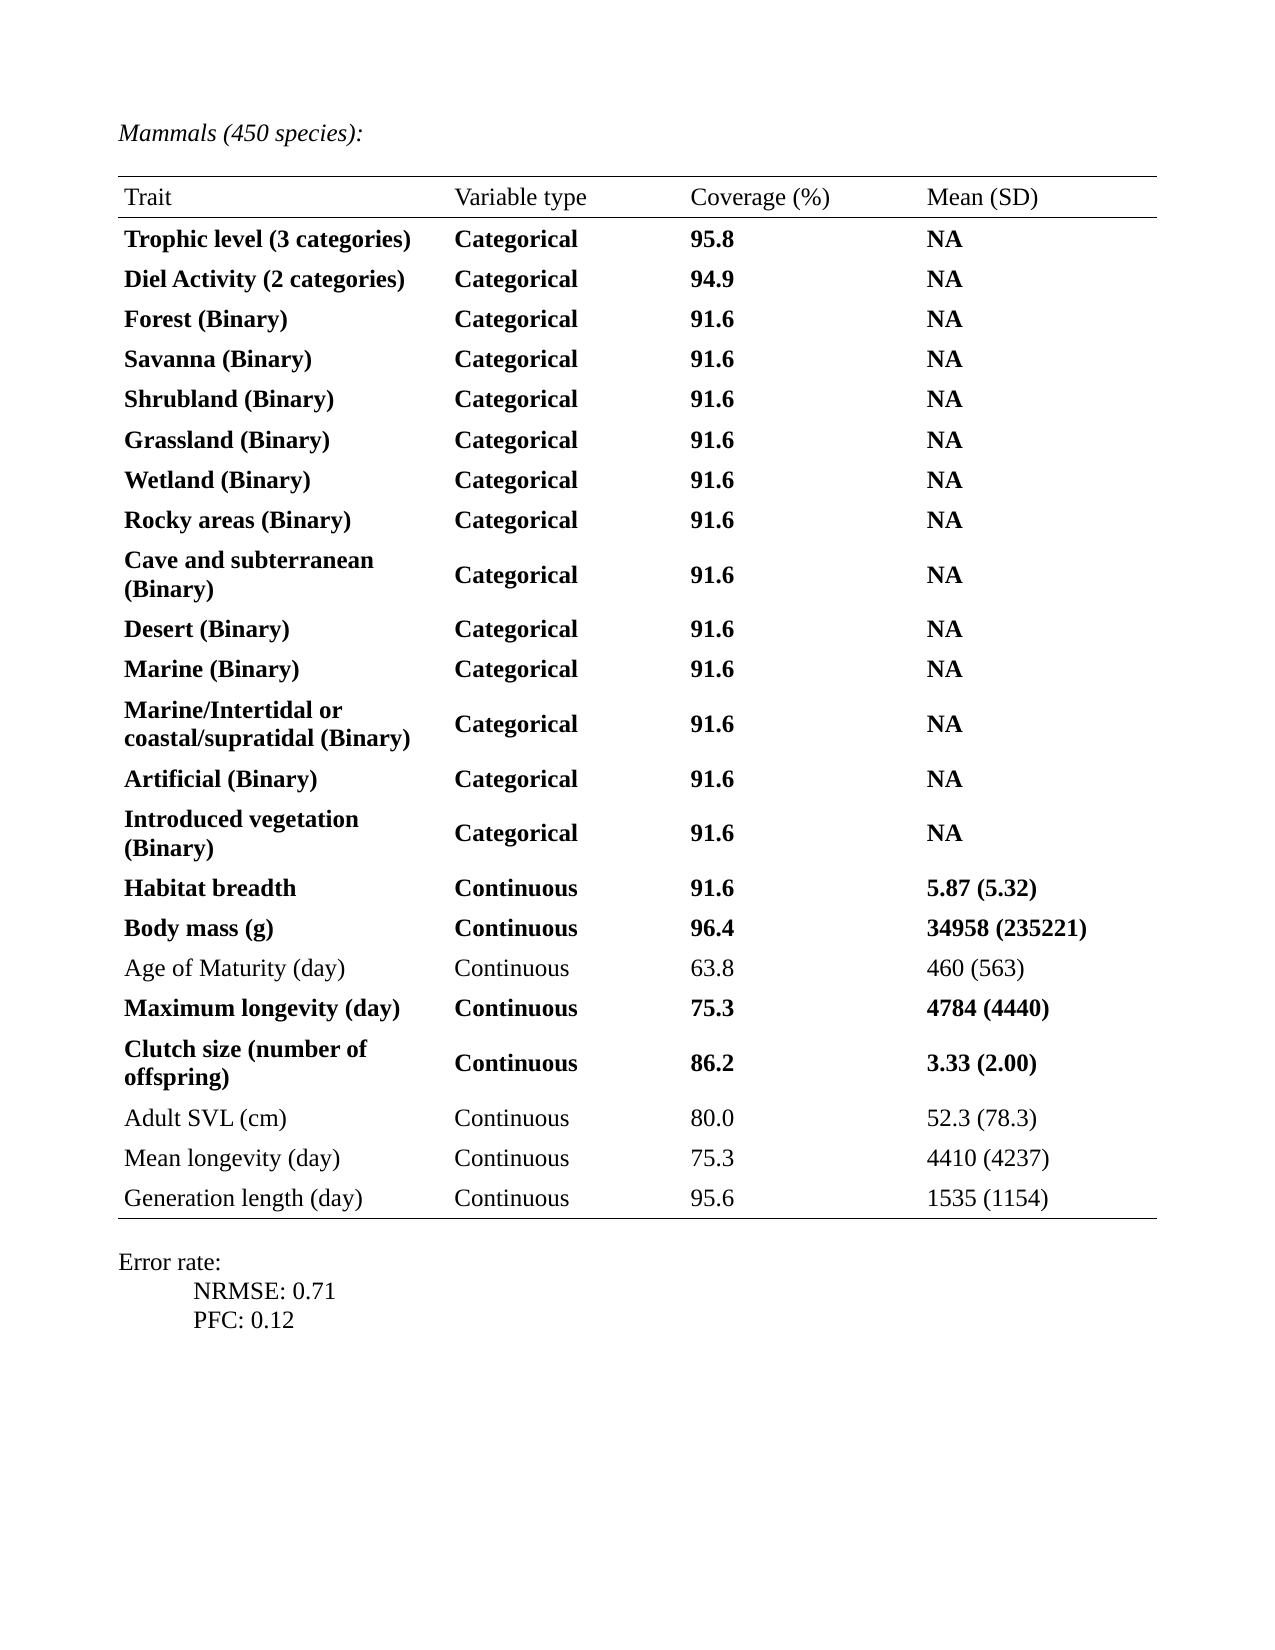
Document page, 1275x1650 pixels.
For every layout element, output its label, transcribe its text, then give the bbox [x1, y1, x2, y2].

table_cell Marine/Intertidal or coastal/supratidal (Binary) [118, 689, 448, 758]
table_header Coverage (%) [685, 177, 921, 217]
table_cell 5.87 (5.32) [921, 867, 1157, 907]
table_cell 3.33 (2.00) [921, 1028, 1157, 1097]
table_cell 34958 (235221) [921, 907, 1157, 947]
table_cell 1535 (1154) [921, 1177, 1157, 1217]
table_cell 94.9 [685, 258, 921, 298]
table_cell Savanna (Binary) [118, 339, 448, 379]
table_cell NA [921, 758, 1157, 798]
table_cell Continuous [449, 948, 685, 988]
table_cell 52.3 (78.3) [921, 1097, 1157, 1137]
table_cell NA [921, 649, 1157, 689]
table_cell Continuous [449, 1137, 685, 1177]
table_cell Continuous [449, 1028, 685, 1097]
table_cell Categorical [449, 339, 685, 379]
table_cell 4410 (4237) [921, 1137, 1157, 1177]
table_cell Trophic level (3 categories) [118, 218, 448, 258]
table_cell Continuous [449, 988, 685, 1028]
table_cell Mean longevity (day) [118, 1137, 448, 1177]
table_cell 4784 (4440) [921, 988, 1157, 1028]
table_cell Categorical [449, 609, 685, 649]
table_cell NA [921, 609, 1157, 649]
table_cell 91.6 [685, 499, 921, 539]
table_cell 95.8 [685, 218, 921, 258]
table_cell Generation length (day) [118, 1177, 448, 1217]
table_cell 91.6 [685, 867, 921, 907]
table_cell NA [921, 798, 1157, 867]
table_cell 460 (563) [921, 948, 1157, 988]
table_cell 63.8 [685, 948, 921, 988]
table_cell Categorical [449, 258, 685, 298]
table_cell 91.6 [685, 339, 921, 379]
table_cell Grassland (Binary) [118, 419, 448, 459]
table_cell 91.6 [685, 379, 921, 419]
table_cell Categorical [449, 419, 685, 459]
text Mammals (450 species): [118, 118, 1157, 147]
table_cell Categorical [449, 540, 685, 608]
table_cell Maximum longevity (day) [118, 988, 448, 1028]
table_cell 91.6 [685, 798, 921, 867]
table_cell Continuous [449, 867, 685, 907]
table_cell Categorical [449, 499, 685, 539]
table_cell NA [921, 218, 1157, 258]
table_cell NA [921, 459, 1157, 499]
table_cell Age of Maturity (day) [118, 948, 448, 988]
table_cell 95.6 [685, 1177, 921, 1217]
table_cell 91.6 [685, 298, 921, 338]
table_cell Cave and subterranean (Binary) [118, 540, 448, 608]
text NRMSE: 0.71 [118, 1276, 1157, 1305]
table_cell NA [921, 499, 1157, 539]
table_cell 91.6 [685, 689, 921, 758]
table_cell 91.6 [685, 540, 921, 608]
table_cell NA [921, 339, 1157, 379]
table_cell Introduced vegetation (Binary) [118, 798, 448, 867]
table_cell Desert (Binary) [118, 609, 448, 649]
table_cell Categorical [449, 218, 685, 258]
table_cell Clutch size (number of offspring) [118, 1028, 448, 1097]
table_cell Body mass (g) [118, 907, 448, 947]
table_cell Continuous [449, 1097, 685, 1137]
table_cell Categorical [449, 459, 685, 499]
table_cell Marine (Binary) [118, 649, 448, 689]
table_cell Diel Activity (2 categories) [118, 258, 448, 298]
table_cell 91.6 [685, 609, 921, 649]
table_cell Adult SVL (cm) [118, 1097, 448, 1137]
table_cell 80.0 [685, 1097, 921, 1137]
table_cell 75.3 [685, 1137, 921, 1177]
table_cell NA [921, 419, 1157, 459]
table_header Variable type [449, 177, 685, 217]
table_cell 96.4 [685, 907, 921, 947]
table_cell Artificial (Binary) [118, 758, 448, 798]
table_cell 91.6 [685, 419, 921, 459]
table_cell NA [921, 298, 1157, 338]
table_cell NA [921, 379, 1157, 419]
table_cell Continuous [449, 907, 685, 947]
table_cell Wetland (Binary) [118, 459, 448, 499]
text PFC: 0.12 [118, 1305, 1157, 1333]
table_cell NA [921, 540, 1157, 608]
text Error rate: [118, 1247, 1157, 1276]
table_cell Categorical [449, 758, 685, 798]
table_cell Rocky areas (Binary) [118, 499, 448, 539]
table_header Trait [118, 177, 448, 217]
table_cell 86.2 [685, 1028, 921, 1097]
table_cell 91.6 [685, 649, 921, 689]
table_cell Categorical [449, 689, 685, 758]
table_cell Forest (Binary) [118, 298, 448, 338]
table_cell Categorical [449, 798, 685, 867]
table_cell Shrubland (Binary) [118, 379, 448, 419]
table_cell NA [921, 689, 1157, 758]
table_cell Categorical [449, 649, 685, 689]
table_cell Categorical [449, 298, 685, 338]
table_cell NA [921, 258, 1157, 298]
table_header Mean (SD) [921, 177, 1157, 217]
table_cell Habitat breadth [118, 867, 448, 907]
table_cell Categorical [449, 379, 685, 419]
table_cell 91.6 [685, 758, 921, 798]
table_cell 75.3 [685, 988, 921, 1028]
table_cell Continuous [449, 1177, 685, 1217]
table_cell 91.6 [685, 459, 921, 499]
